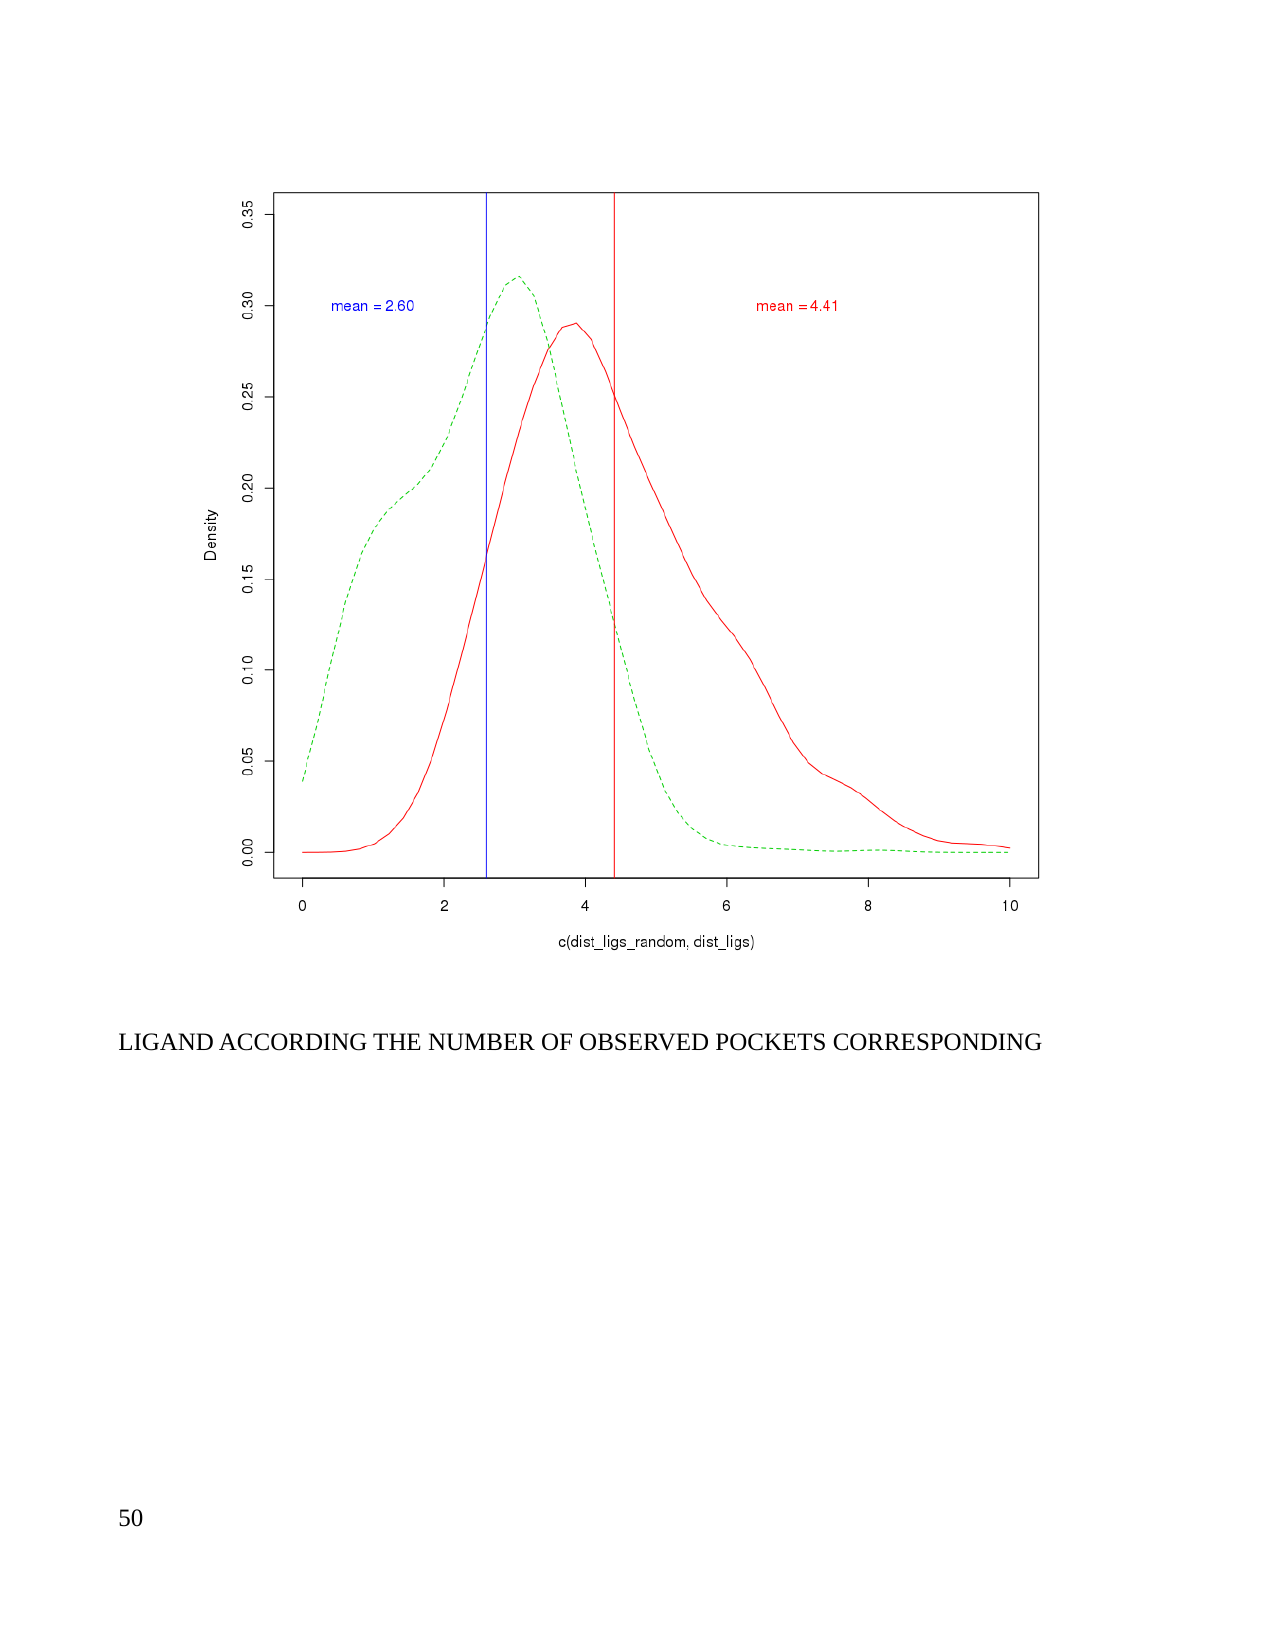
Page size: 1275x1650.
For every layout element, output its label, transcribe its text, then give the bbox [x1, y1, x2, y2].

text LIGAND ACCORDING THE NUMBER OF OBSERVED POCKETS CORRESPONDING [118, 1027, 1157, 1056]
picture [199, 118, 1076, 970]
